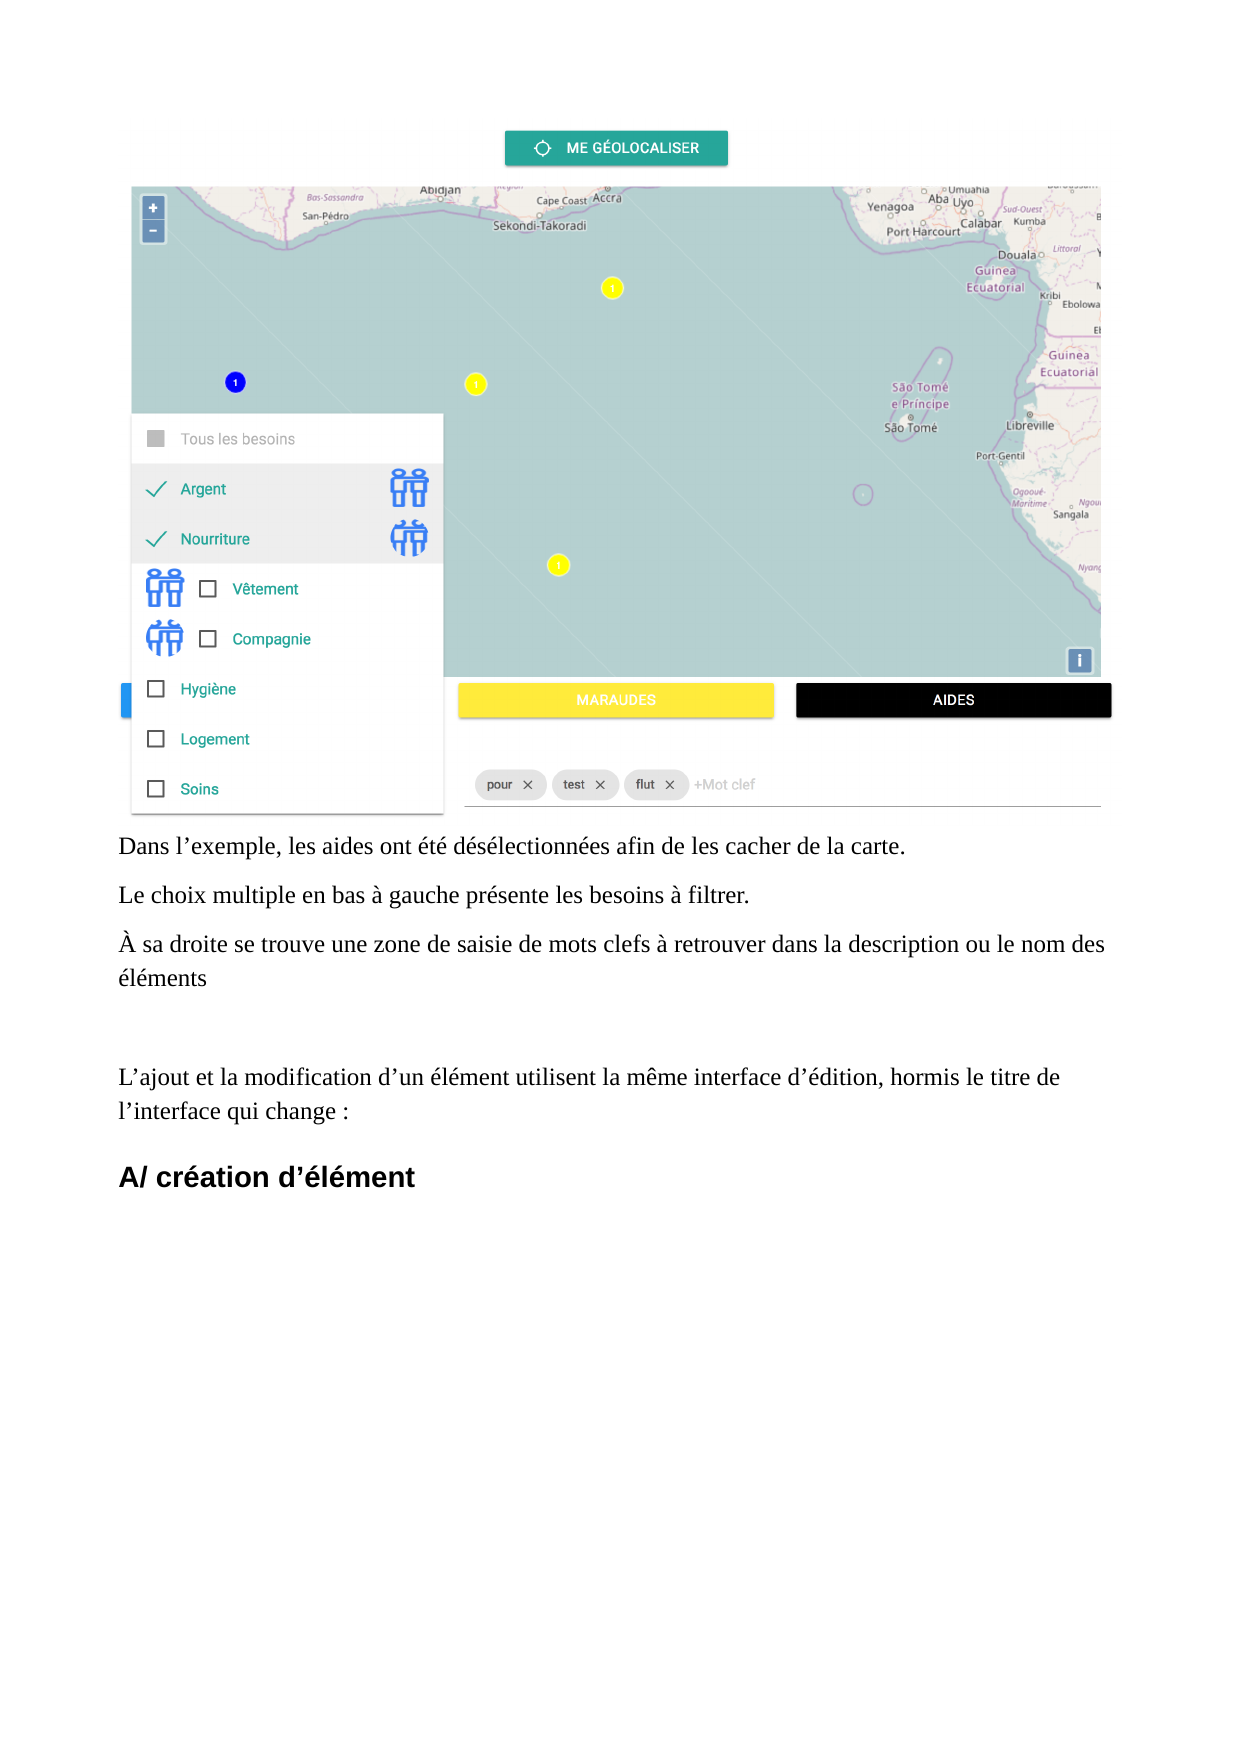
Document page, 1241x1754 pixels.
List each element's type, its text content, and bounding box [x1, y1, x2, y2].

subtitle A/ création d’élément [118, 1160, 1122, 1193]
text Le choix multiple en bas à gauche présente les besoins à filtrer. [118, 880, 1122, 909]
text À sa droite se trouve une zone de saisie de mots clefs à retrouver dans la description ou le nom des éléments [118, 929, 1122, 992]
text Dans l’exemple, les aides ont été désélectionnées afin de les cacher de la carte. [118, 826, 1122, 859]
picture [118, 118, 1123, 826]
text L’ajout et la modification d’un élément utilisent la même interface d’édition, hormis le titre de l’interface qui change : [118, 1062, 1122, 1125]
